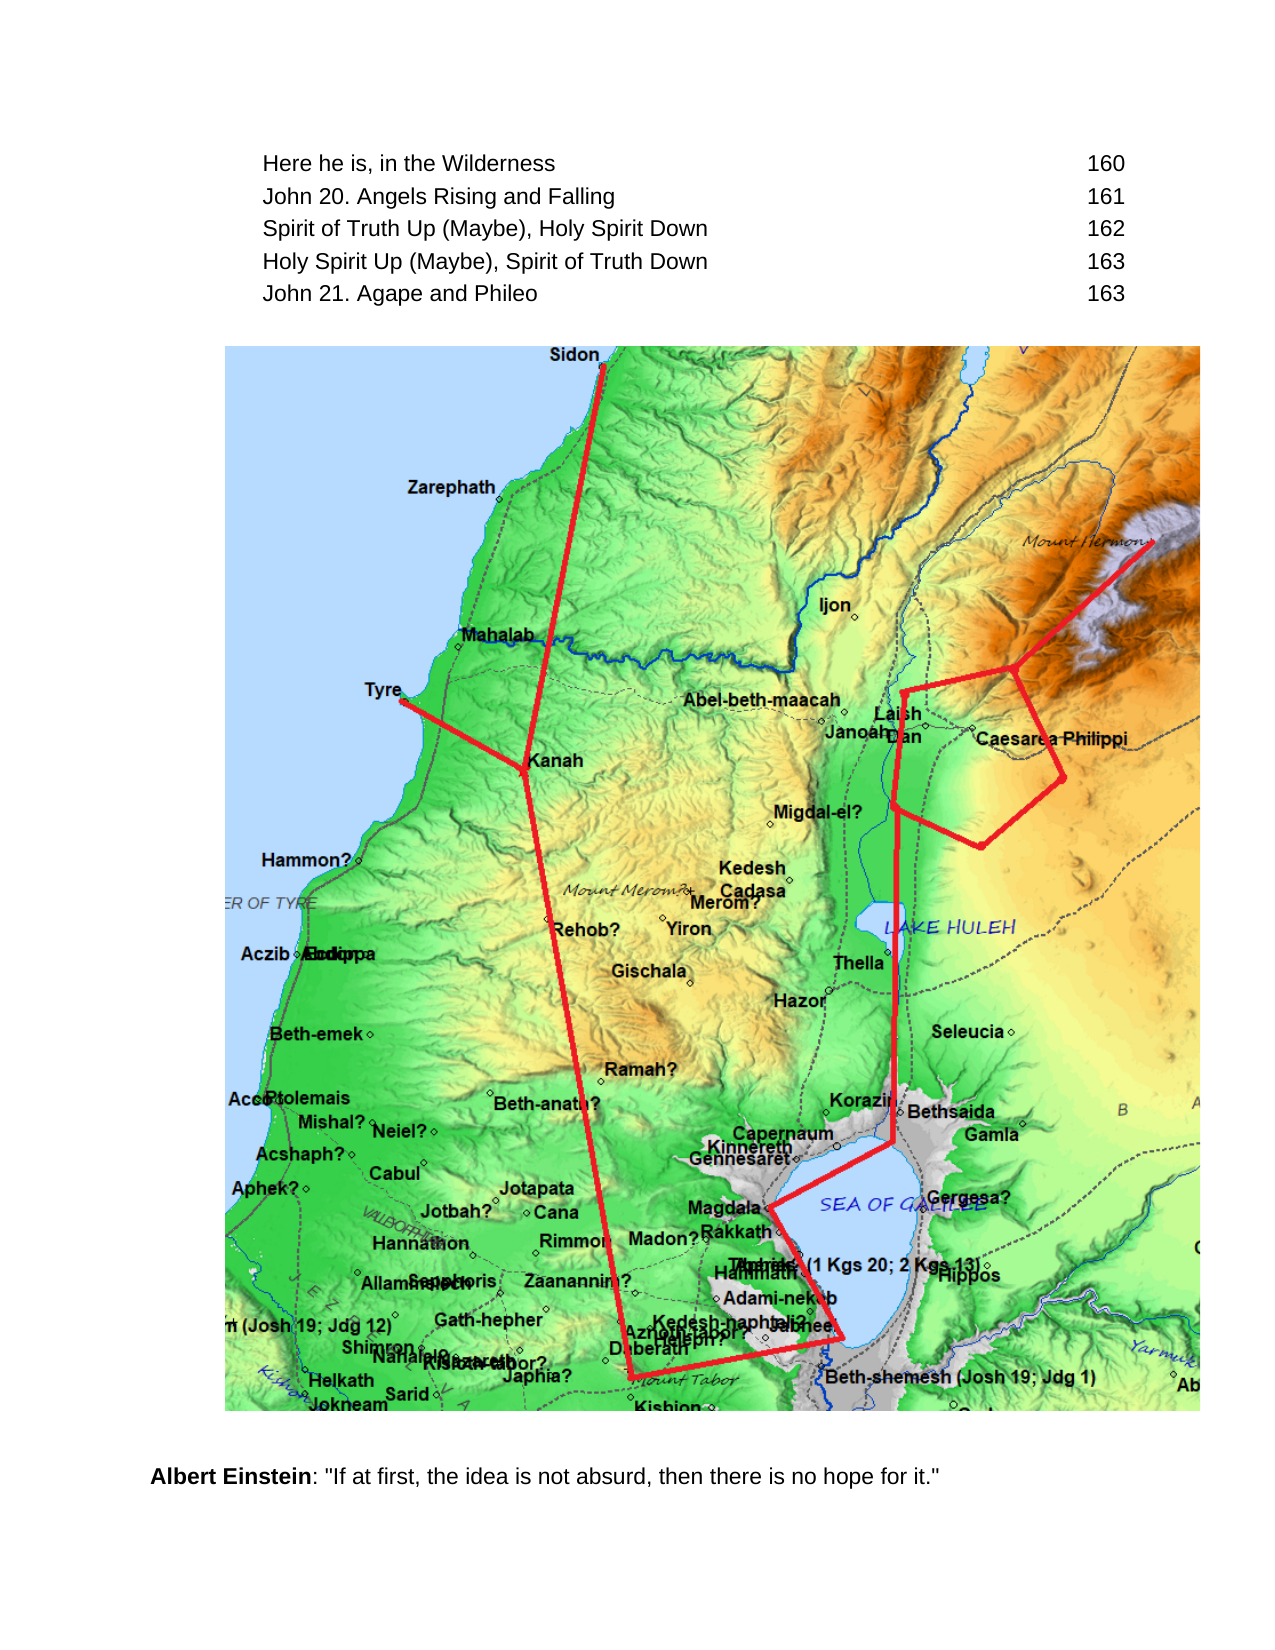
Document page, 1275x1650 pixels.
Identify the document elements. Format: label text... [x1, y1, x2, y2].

text John 20. Angels Rising and Falling 161 [262, 183, 1125, 209]
text Holy Spirit Up (Maybe), Spirit of Truth Down 163 [262, 248, 1125, 274]
text Albert Einstein: "If at first, the idea is not absurd, then there is no hope for it." [150, 1463, 1125, 1490]
picture [225, 346, 1200, 1411]
text Here he is, in the Wilderness 160 [262, 150, 1125, 176]
text Spirit of Truth Up (Maybe), Holy Spirit Down 162 [262, 215, 1125, 242]
text John 21. Agape and Phileo 163 [262, 280, 1125, 307]
